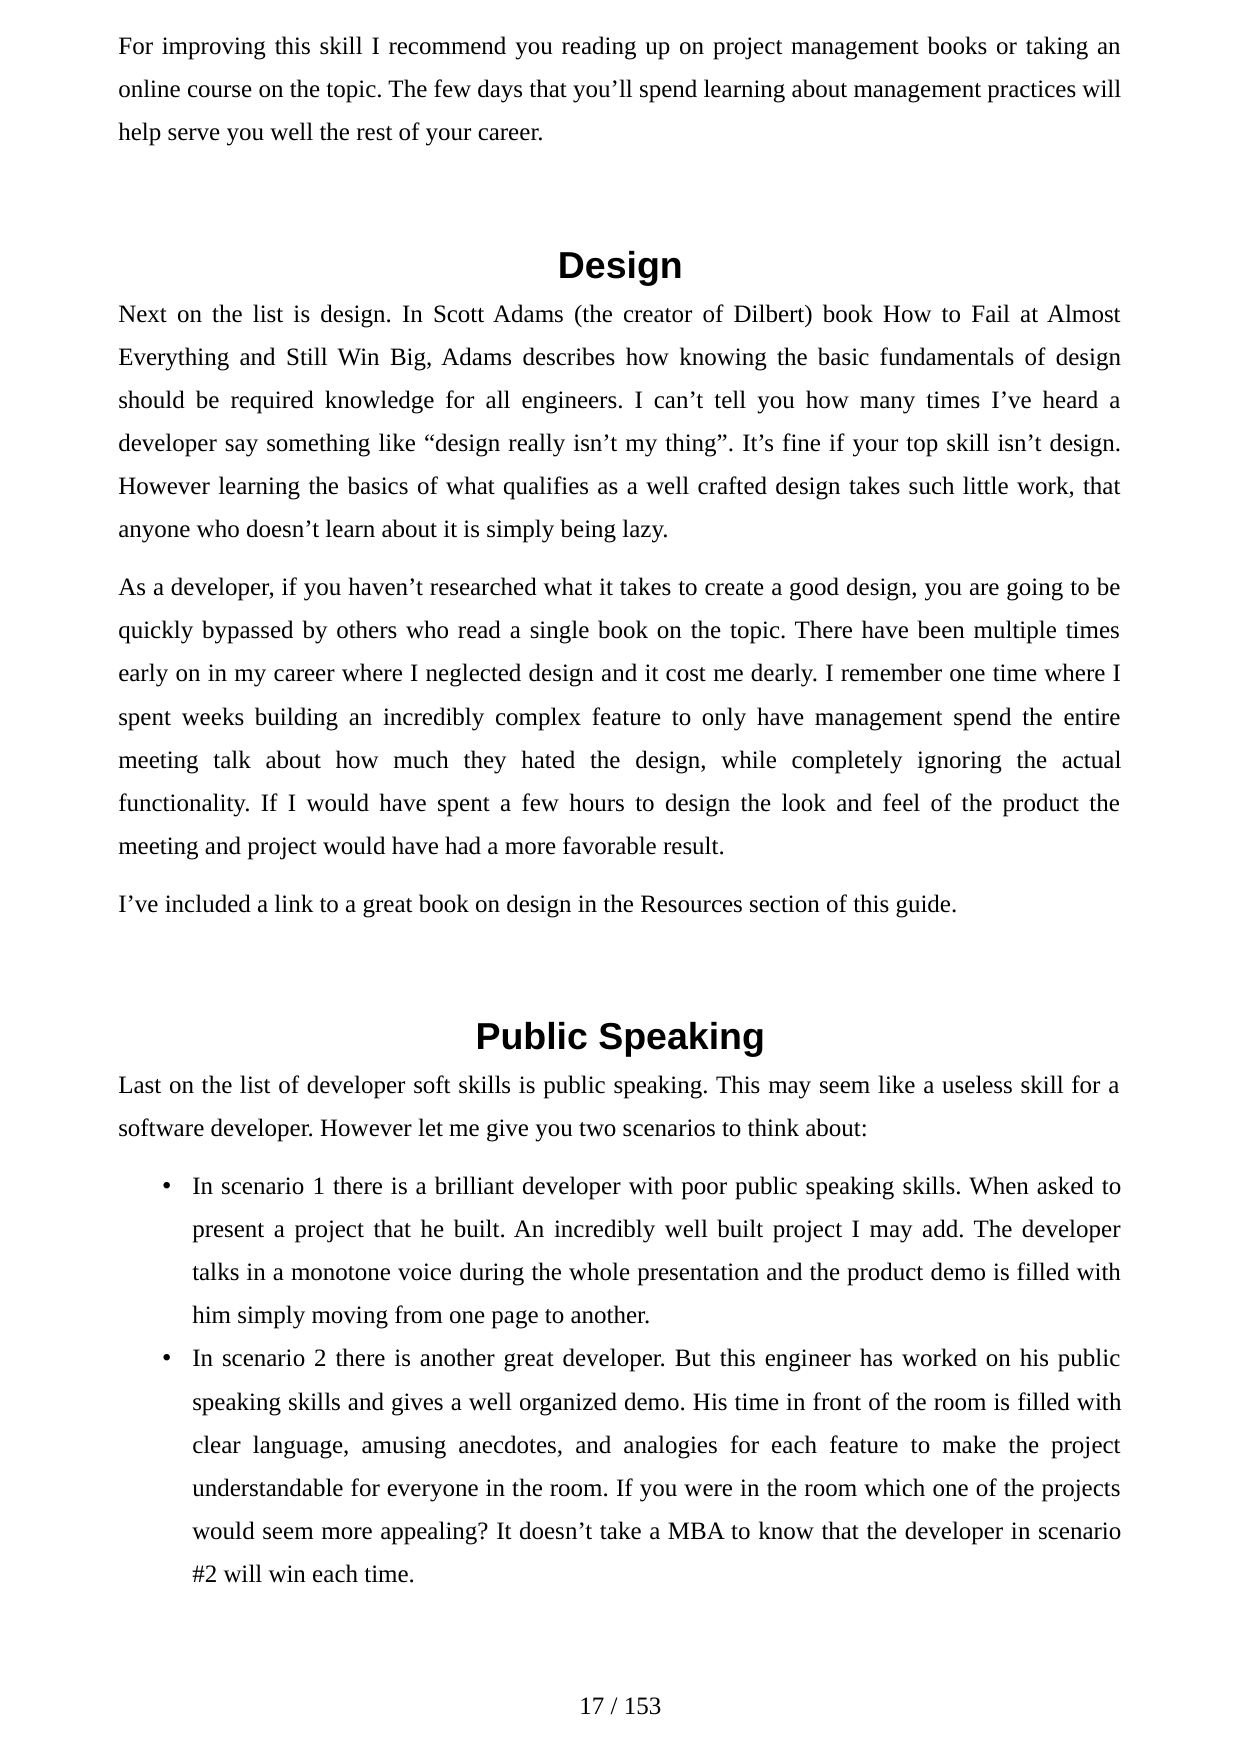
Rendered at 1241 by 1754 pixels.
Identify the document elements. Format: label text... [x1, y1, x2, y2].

text Last on the list of developer soft skills is public speaking. This may seem like a useless skill for a software developer. However let me give you two scenarios to think about: [118, 1070, 1122, 1142]
text As a developer, if you haven’t researched what it takes to create a good design, you are going to be quickly bypassed by others who read a single book on the topic. There have been multiple times early on in my career where I neglected design and it cost me dearly. I remember one time where I spent weeks building an incredibly complex feature to only have management spend the entire meeting talk about how much they hated the design, while completely ignoring the actual functionality. If I would have spent a few hours to design the look and feel of the product the meeting and project would have had a more favorable result. [118, 572, 1122, 860]
list In scenario 1 there is a brilliant developer with poor public speaking skills. When asked to present a project that he built. An incredibly well built project I may add. The developer talks in a monotone voice during the whole presentation and the product demo is filled with him simply moving from one page to another. [162, 1171, 1122, 1329]
text I’ve included a link to a great book on design in the Resources section of this guide. [118, 889, 1122, 917]
text Next on the list is design. In Scott Adams (the creator of Dilbert) book How to Fail at Almost Everything and Still Win Big, Adams describes how knowing the basic fundamentals of design should be required knowledge for all engineers. I can’t tell you how many times I’ve heard a developer say something like “design really isn’t my thing”. It’s fine if your top skill isn’t design. However learning the basics of what qualifies as a well crafted design takes such little work, that anyone who doesn’t learn about it is simply being lazy. [118, 299, 1122, 543]
list In scenario 2 there is another great developer. But this engineer has worked on his public speaking skills and gives a well organized demo. His time in front of the room is filled with clear language, amusing anecdotes, and analogies for each feature to make the project understandable for everyone in the room. If you were in the room which one of the projects would seem more appealing? It doesn’t take a MBA to know that the developer in scenario #2 will win each time. [162, 1343, 1122, 1588]
subtitle Public Speaking [118, 1014, 1122, 1058]
subtitle Design [118, 243, 1122, 286]
text For improving this skill I recommend you reading up on project management books or taking an online course on the topic. The few days that you’ll spend learning about management practices will help serve you well the rest of your career. [118, 31, 1122, 146]
